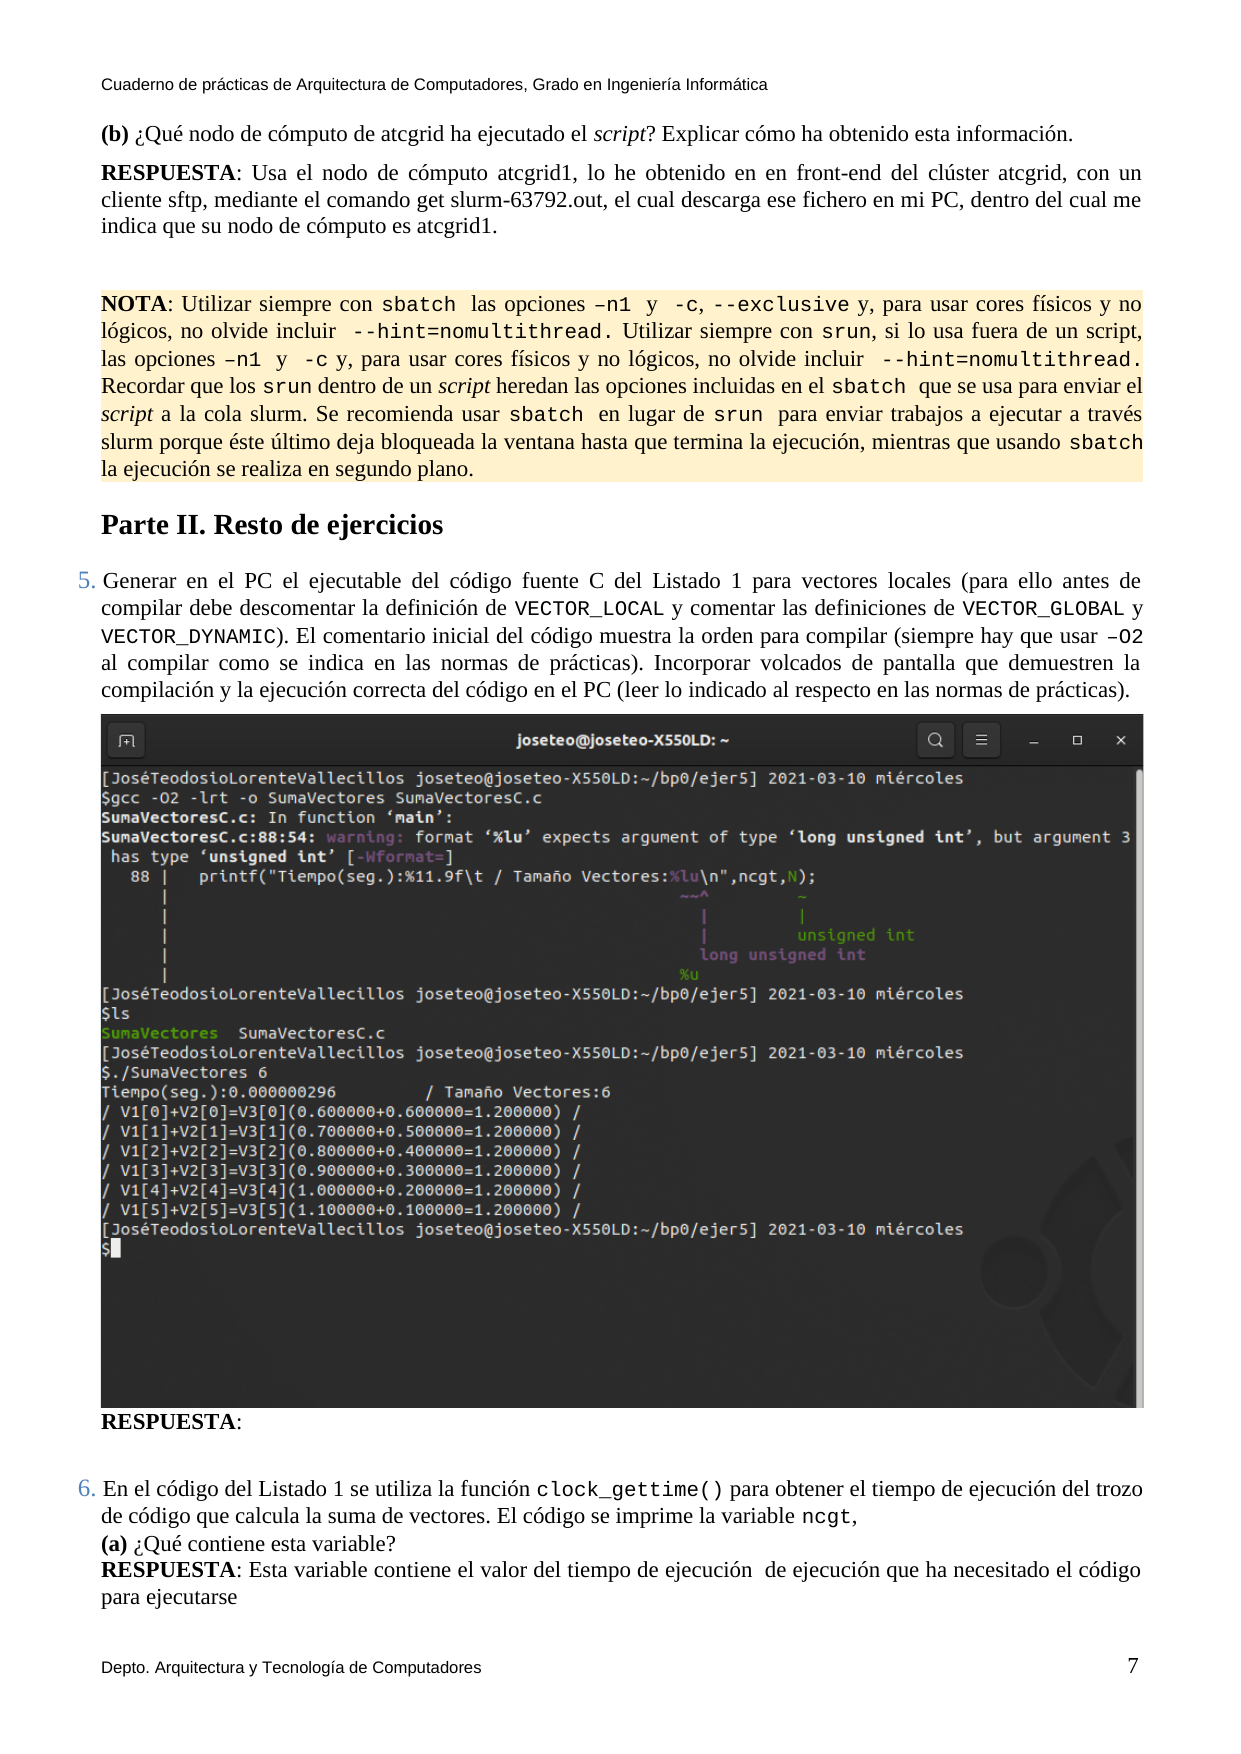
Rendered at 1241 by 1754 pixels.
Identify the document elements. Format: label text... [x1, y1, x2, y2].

list NOTA: Utilizar siempre con sbatch las opciones –n1 y -c, --exclusive y, para usar cores físicos y no lógicos, no olvide incluir --hint=nomultithread. Utilizar siempre con srun, si lo usa fuera de un script, las opciones –n1 y -c y, para usar cores físicos y no lógicos, no olvide incluir --hint=nomultithread. Recordar que los srun dentro de un script heredan las opciones incluidas en el sbatch que se usa para enviar el script a la cola slurm. Se recomienda usar sbatch en lugar de srun para enviar trabajos a ejecutar a través slurm porque éste último deja bloqueada la ventana hasta que termina la ejecución, mientras que usando sbatch la ejecución se realiza en segundo plano. [101, 290, 1143, 482]
text (b) ¿Qué nodo de cómputo de atcgrid ha ejecutado el script? Explicar cómo ha obtenido esta información. [101, 121, 1143, 147]
text (a) ¿Qué contiene esta variable? [101, 1530, 1143, 1556]
subtitle Parte II. Resto de ejercicios [101, 507, 1143, 540]
picture [100, 714, 1144, 1408]
list RESPUESTA: Usa el nodo de cómputo atcgrid1, lo he obtenido en en front-end del clúster atcgrid, con un cliente sftp, mediante el comando get slurm-63792.out, el cual descarga ese fichero en mi PC, dentro del cual me indica que su nodo de cómputo es atcgrid1. [101, 159, 1143, 238]
list En el código del Listado 1 se utiliza la función clock_gettime() para obtener el tiempo de ejecución del trozo de código que calcula la suma de vectores. El código se imprime la variable ncgt, [71, 1473, 1143, 1530]
list Generar en el PC el ejecutable del código fuente C del Listado 1 para vectores locales (para ello antes de compilar debe descomentar la definición de VECTOR_LOCAL y comentar las definiciones de VECTOR_GLOBAL y VECTOR_DYNAMIC). El comentario inicial del código muestra la orden para compilar (siempre hay que usar –O2 al compilar como se indica en las normas de prácticas). Incorporar volcados de pantalla que demuestren la compilación y la ejecución correcta del código en el PC (leer lo indicado al respecto en las normas de prácticas). [71, 565, 1143, 702]
text RESPUESTA: Esta variable contiene el valor del tiempo de ejecución de ejecución que ha necesitado el código para ejecutarse [101, 1556, 1143, 1609]
list RESPUESTA: [101, 1408, 1143, 1434]
